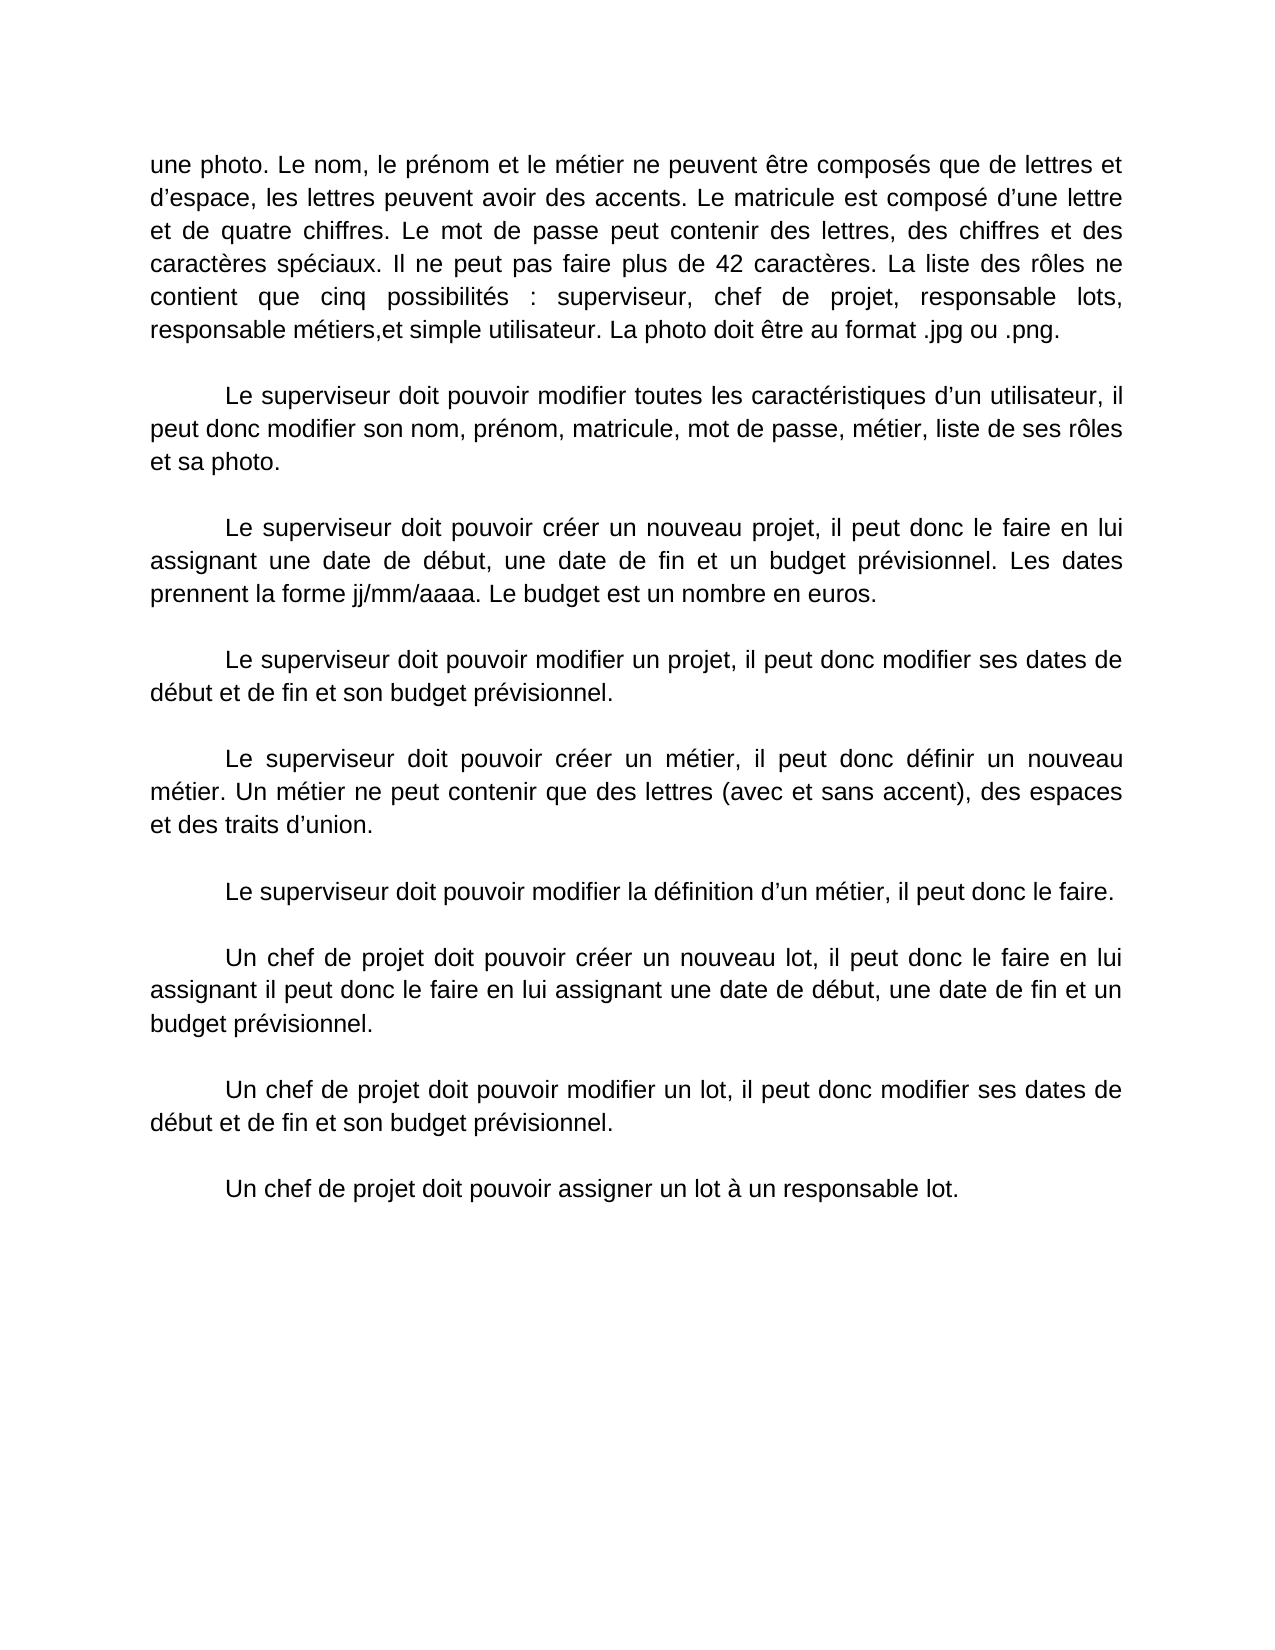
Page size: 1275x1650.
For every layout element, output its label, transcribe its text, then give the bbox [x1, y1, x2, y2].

text Le superviseur doit pouvoir créer un métier, il peut donc définir un nouveau métier. Un métier ne peut contenir que des lettres (avec et sans accent), des espaces et des traits d’union. [150, 744, 1125, 839]
text une photo. Le nom, le prénom et le métier ne peuvent être composés que de lettres et d’espace, les lettres peuvent avoir des accents. Le matricule est composé d’une lettre et de quatre chiffres. Le mot de passe peut contenir des lettres, des chiffres et des caractères spéciaux. Il ne peut pas faire plus de 42 caractères. La liste des rôles ne contient que cinq possibilités : superviseur, chef de projet, responsable lots, responsable métiers,et simple utilisateur. La photo doit être au format .jpg ou .png. [150, 150, 1125, 344]
text Un chef de projet doit pouvoir créer un nouveau lot, il peut donc le faire en lui assignant il peut donc le faire en lui assignant une date de début, une date de fin et un budget prévisionnel. [150, 942, 1125, 1037]
text Le superviseur doit pouvoir modifier toutes les caractéristiques d’un utilisateur, il peut donc modifier son nom, prénom, matricule, mot de passe, métier, liste de ses rôles et sa photo. [150, 381, 1125, 476]
text Le superviseur doit pouvoir modifier un projet, il peut donc modifier ses dates de début et de fin et son budget prévisionnel. [150, 645, 1125, 707]
text Le superviseur doit pouvoir modifier la définition d’un métier, il peut donc le faire. [150, 876, 1125, 905]
text Le superviseur doit pouvoir créer un nouveau projet, il peut donc le faire en lui assignant une date de début, une date de fin et un budget prévisionnel. Les dates prennent la forme jj/mm/aaaa. Le budget est un nombre en euros. [150, 513, 1125, 608]
text Un chef de projet doit pouvoir modifier un lot, il peut donc modifier ses dates de début et de fin et son budget prévisionnel. [150, 1074, 1125, 1136]
text Un chef de projet doit pouvoir assigner un lot à un responsable lot. [150, 1174, 1125, 1202]
